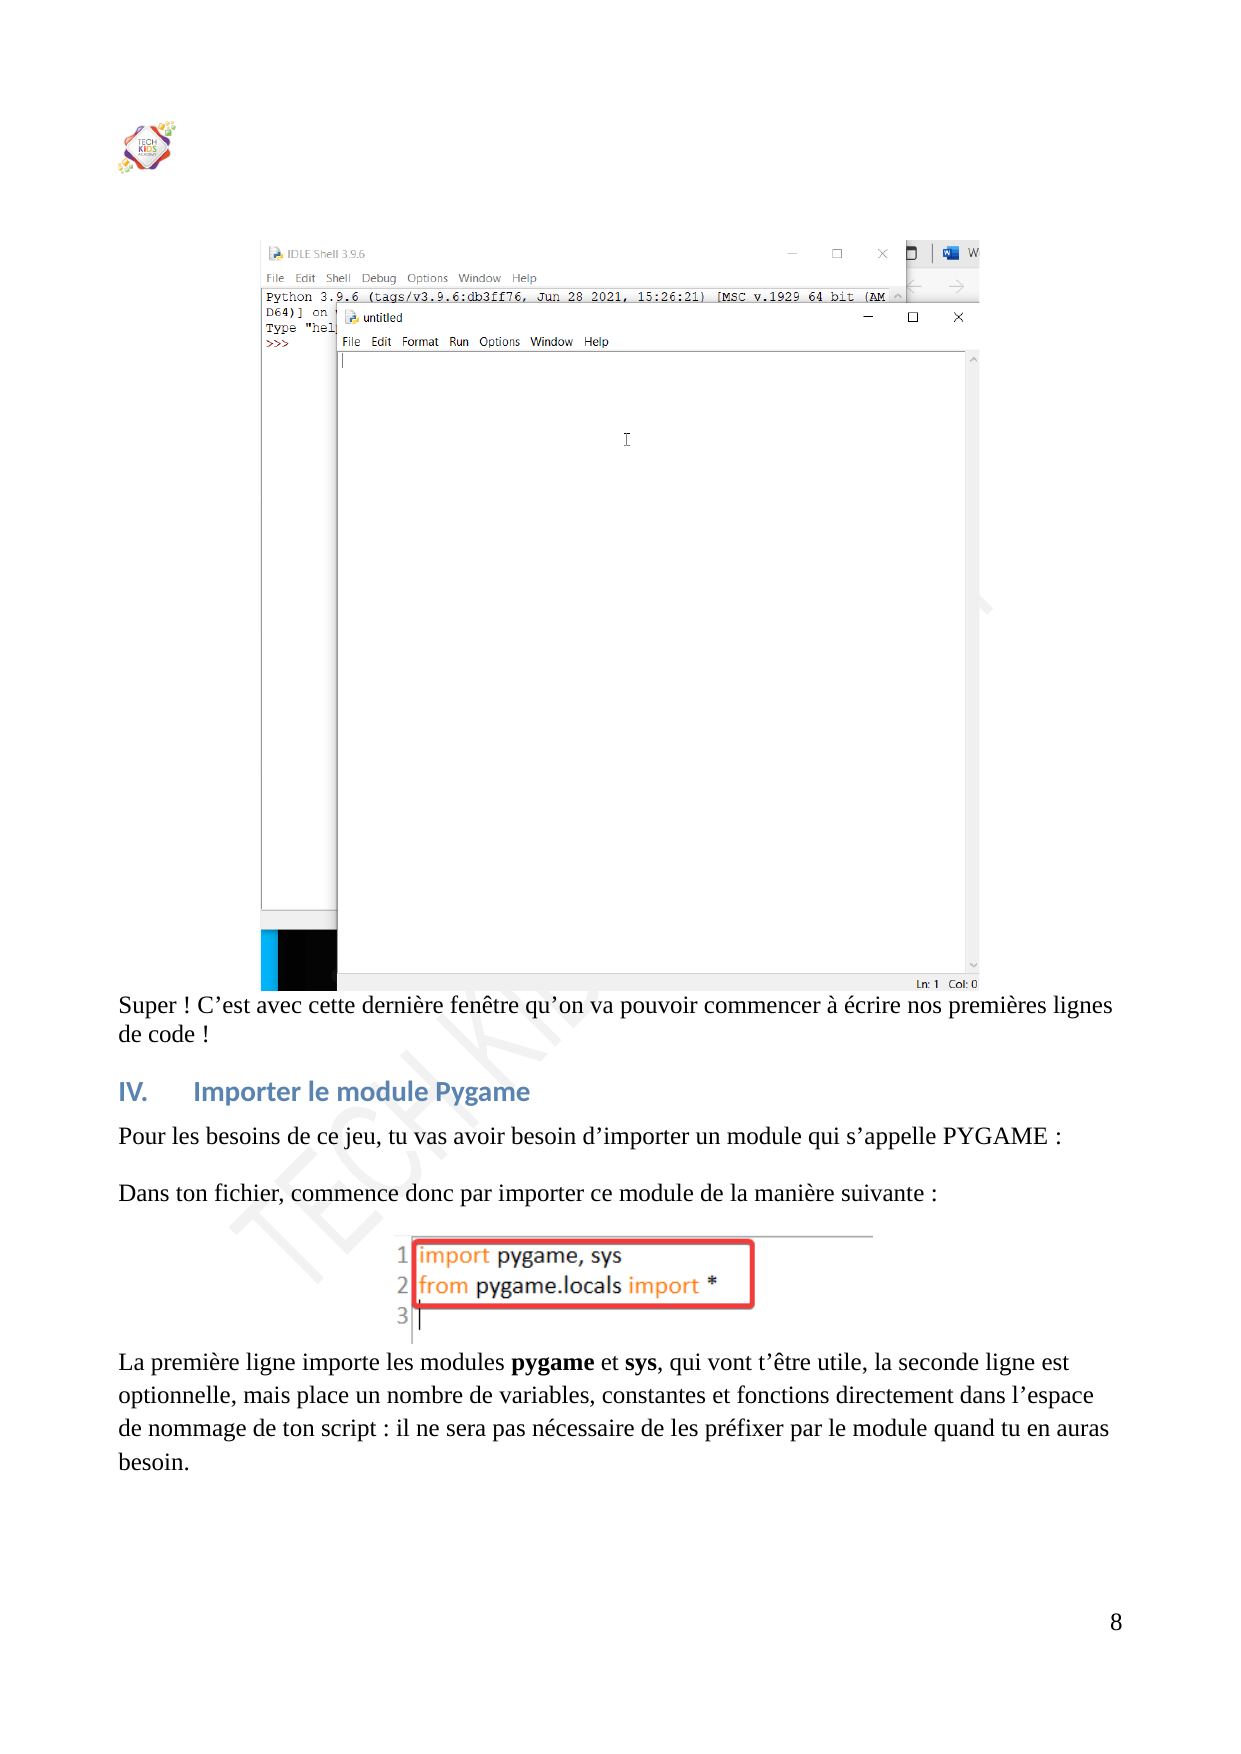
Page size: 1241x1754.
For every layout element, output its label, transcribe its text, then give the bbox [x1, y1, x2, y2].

text Super ! C’est avec cette dernière fenêtre qu’on va pouvoir commencer à écrire nos premières lignes de code ! [475, 990, 1122, 1048]
text La première ligne importe les modules pygame et sys, qui vont t’être utile, la seconde ligne est optionnelle, mais place un nombre de variables, constantes et fonctions directement dans l’espace de nommage de ton script : il ne sera pas nécessaire de les préfixer par le module quand tu en auras besoin. [118, 1236, 1122, 1475]
text Pour les besoins de ce jeu, tu vas avoir besoin d’importer un module qui s’appelle PYGAME : [118, 1121, 334, 1149]
picture [394, 1235, 873, 1344]
subtitle Importer le module Pygame [431, 1073, 1122, 1108]
text Dans ton fichier, commence donc par importer ce module de la manière suivante : [290, 1178, 1122, 1207]
subtitle Importer le module Pygame [118, 1073, 430, 1108]
text Pour les besoins de ce jeu, tu vas avoir besoin d’importer un module qui s’appelle PYGAME : [416, 1121, 1122, 1149]
text Super ! C’est avec cette dernière fenêtre qu’on va pouvoir commencer à écrire nos premières lignes de code ! [118, 990, 478, 1048]
text Pour les besoins de ce jeu, tu vas avoir besoin d’importer un module qui s’appelle PYGAME : [342, 1121, 429, 1149]
picture [260, 240, 980, 991]
picture [118, 118, 176, 176]
text Dans ton fichier, commence donc par importer ce module de la manière suivante : [118, 1178, 298, 1207]
